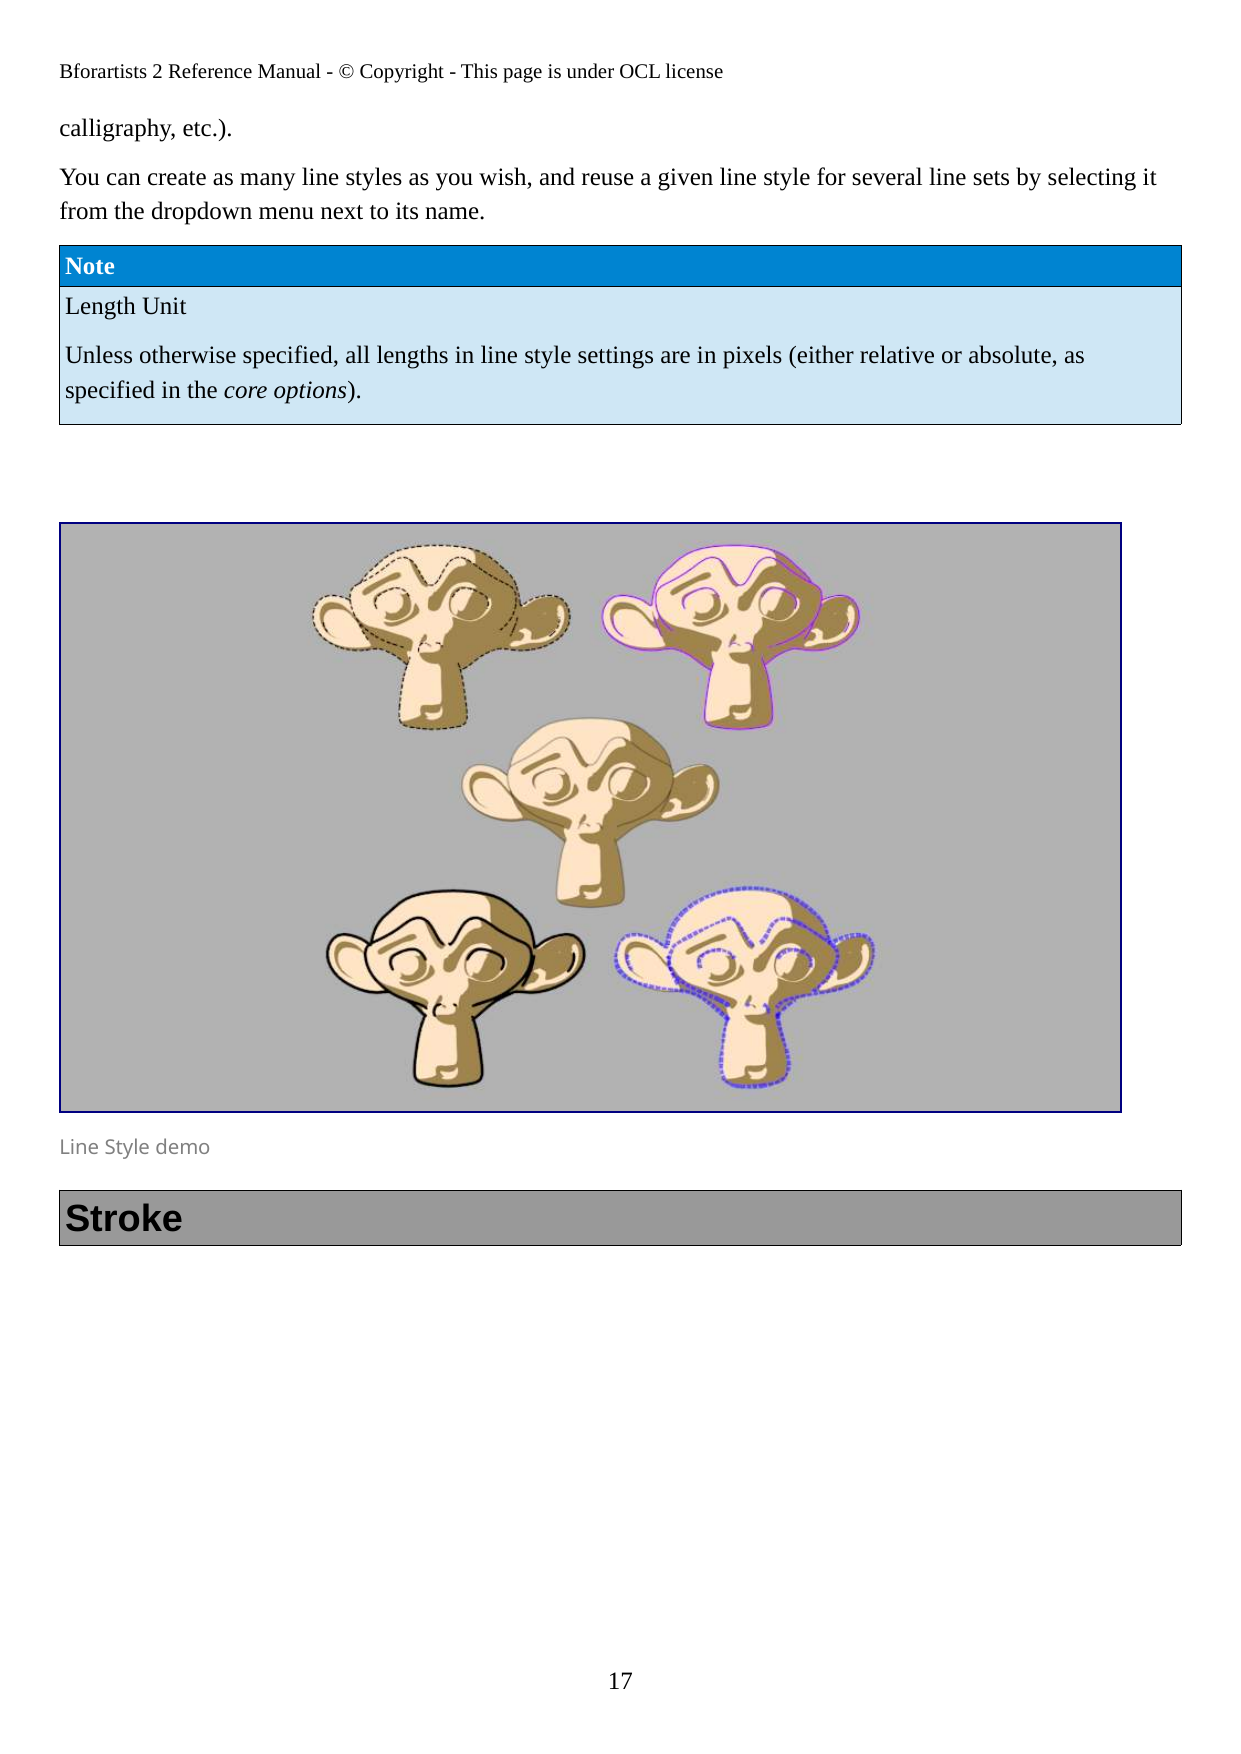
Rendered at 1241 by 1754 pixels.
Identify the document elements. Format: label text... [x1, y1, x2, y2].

picture [61, 524, 1120, 1111]
table_header Note [60, 246, 1181, 286]
table_cell Length Unit Unless otherwise specified, all lengths in line style settings are in pixels (either relative or absolute, as specified in the core options). [60, 287, 1181, 424]
text Line Style demo [59, 1133, 1181, 1189]
text calligraphy, etc.). [59, 113, 1181, 141]
text You can create as many line styles as you wish, and reuse a given line style for several line sets by selecting it from the dropdown menu next to its name. [59, 162, 1181, 225]
table_header Stroke [60, 1191, 1181, 1245]
